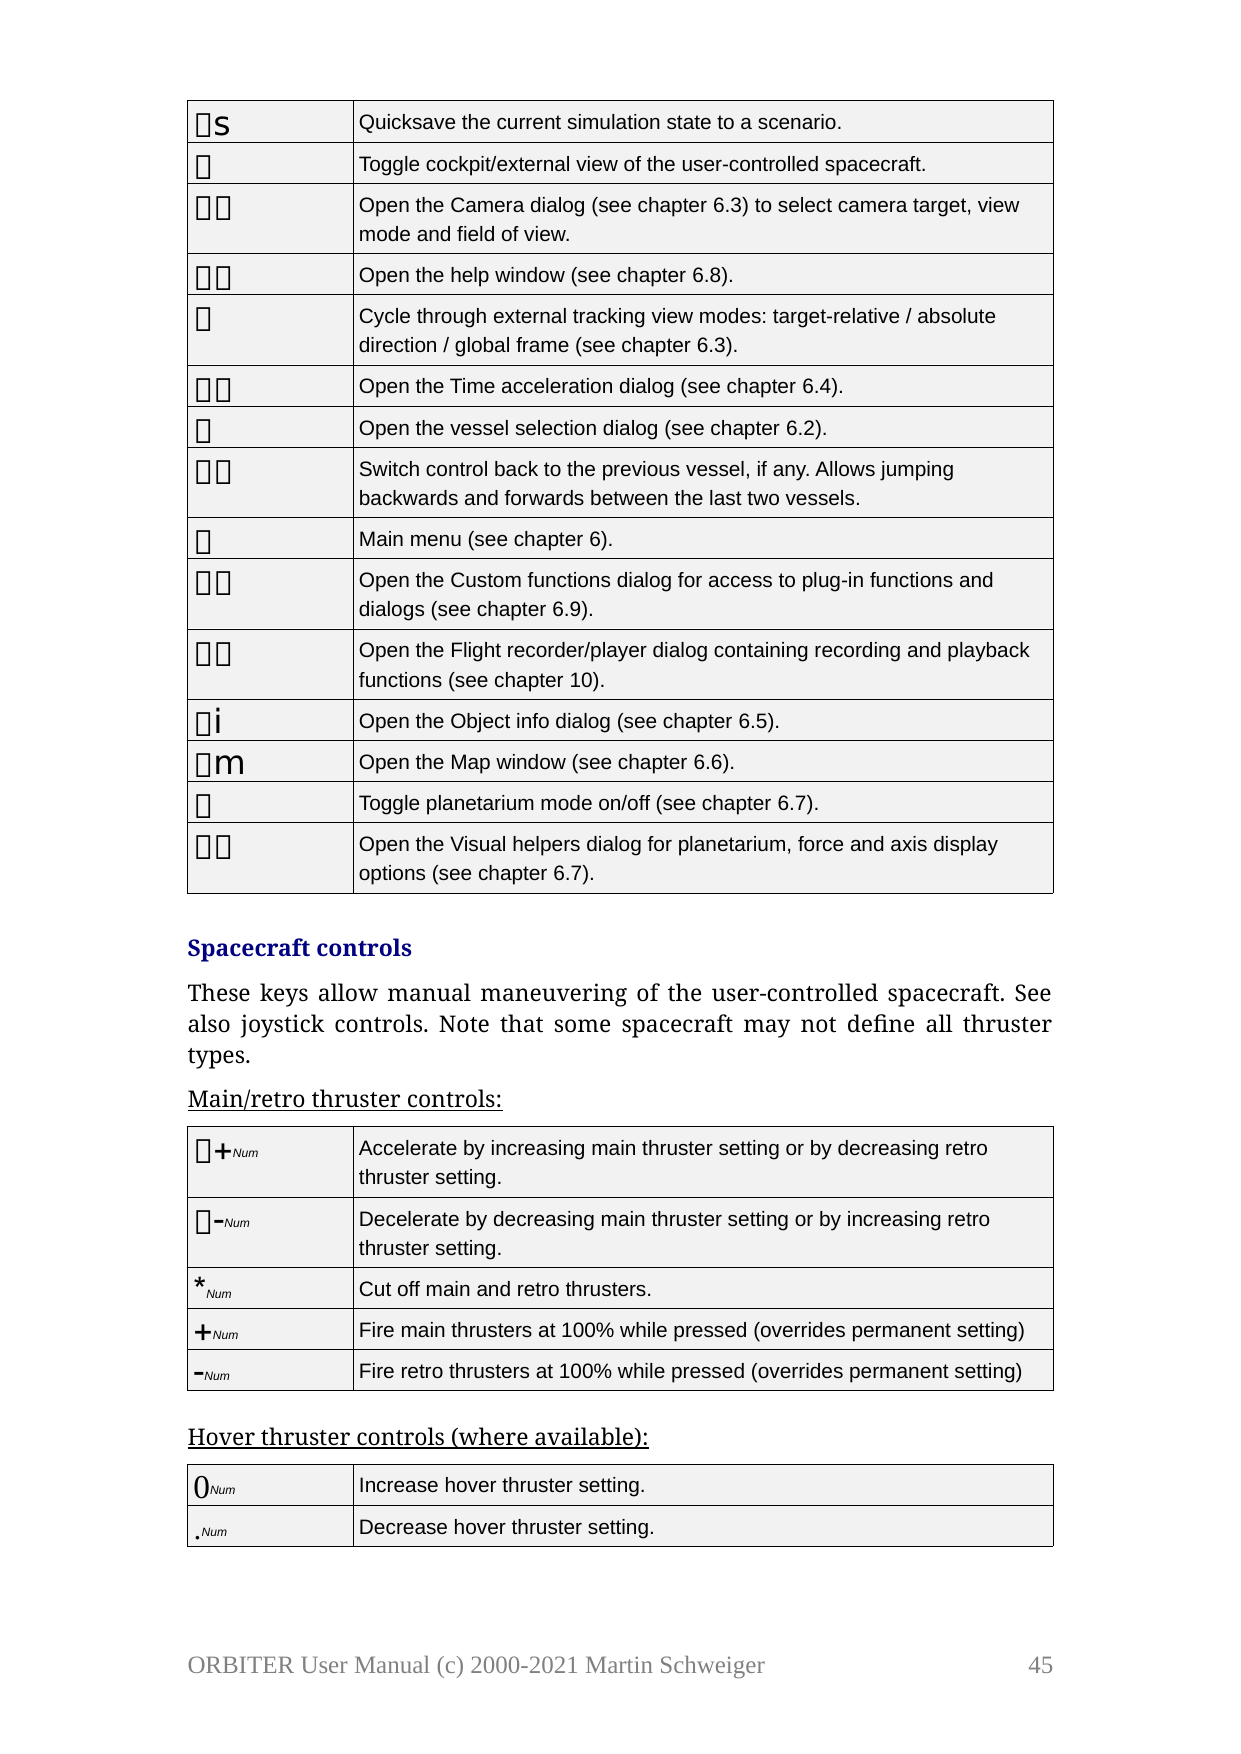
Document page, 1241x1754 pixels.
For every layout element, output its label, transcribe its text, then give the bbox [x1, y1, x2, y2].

table_cell  [188, 823, 353, 893]
table_cell Toggle planetarium mode on/off (see chapter 6.6). [354, 782, 1053, 822]
table_cell s [188, 101, 353, 142]
table_cell Open the Camera dialog (see chapter 6.2) to select camera target, view mode and field of view. [354, 184, 1053, 253]
table_header Increase hover thruster setting. [354, 1465, 1053, 1505]
table_cell -Num [188, 1198, 353, 1267]
table_header +Num [188, 1127, 353, 1197]
table_cell Open the help window (see chapter 6.7). [354, 254, 1053, 294]
table_cell Open the Map window (see chapter 6.5). [354, 741, 1053, 781]
text These keys allow manual maneuvering of the user-controlled spacecraft. See also joystick controls. Note that some spacecraft may not define all thruster types. [187, 976, 1053, 1070]
table_cell +Num [188, 1309, 353, 1349]
table_cell Fire retro thrusters at 100% while pressed (overrides permanent setting) [354, 1350, 1053, 1390]
text Main/retro thruster controls: [187, 1083, 1053, 1114]
table_cell Fire main thrusters at 100% while pressed (overrides permanent setting) [354, 1309, 1053, 1349]
subtitle Spacecraft controls [187, 932, 1053, 963]
table_cell  [188, 184, 353, 253]
table_cell  [188, 254, 353, 294]
table_cell .Num [188, 1506, 353, 1546]
table_cell Open the Custom functions dialog for access to plug-in functions and dialogs (see chapter 6.8). [354, 559, 1053, 628]
table_cell Quicksave the current simulation state to a scenario. [354, 101, 1053, 142]
table_cell Open the vessel selection dialog (see chapter 6.1). [354, 407, 1053, 447]
table_cell  [188, 518, 353, 558]
table_cell  [188, 630, 353, 699]
table_cell *Num [188, 1268, 353, 1308]
table_cell  [188, 366, 353, 406]
table_cell Open the Flight recorder/player dialog containing recording and playback functions (see chapter 10). [354, 630, 1053, 699]
table_cell  [188, 407, 353, 447]
table_cell Decrease hover thruster setting. [354, 1506, 1053, 1546]
table_cell Switch control back to the previous vessel, if any. Allows jumping backwards and forwards between the last two vessels. [354, 448, 1053, 517]
table_cell Main menu (see chapter 6). [354, 518, 1053, 558]
table_cell  [188, 295, 353, 364]
table_cell m [188, 741, 353, 781]
table_cell Cut off main and retro thrusters. [354, 1268, 1053, 1308]
table_cell Cycle through external tracking view modes: target-relative / absolute direction / global frame (see chapter 6.2). [354, 295, 1053, 364]
table_cell Toggle cockpit/external view of the user-controlled spacecraft. [354, 143, 1053, 183]
table_header Accelerate by increasing main thruster setting or by decreasing retro thruster setting. [354, 1127, 1053, 1197]
table_cell Decelerate by decreasing main thruster setting or by increasing retro thruster setting. [354, 1198, 1053, 1267]
table_cell  [188, 448, 353, 517]
text Hover thruster controls (where available): [187, 1420, 1053, 1451]
table_cell i [188, 700, 353, 740]
table_cell  [188, 782, 353, 822]
table_cell -Num [188, 1350, 353, 1390]
table_cell  [188, 559, 353, 628]
table_cell Open the Time acceleration dialog (see chapter 6.3). [354, 366, 1053, 406]
table_cell  [188, 143, 353, 183]
table_header 0Num [188, 1465, 353, 1505]
table_cell Open the Object info dialog (see chapter 6.4). [354, 700, 1053, 740]
table_cell Open the Visual helpers dialog for planetarium, force and axis display options (see chapter 6.6). [354, 823, 1053, 893]
